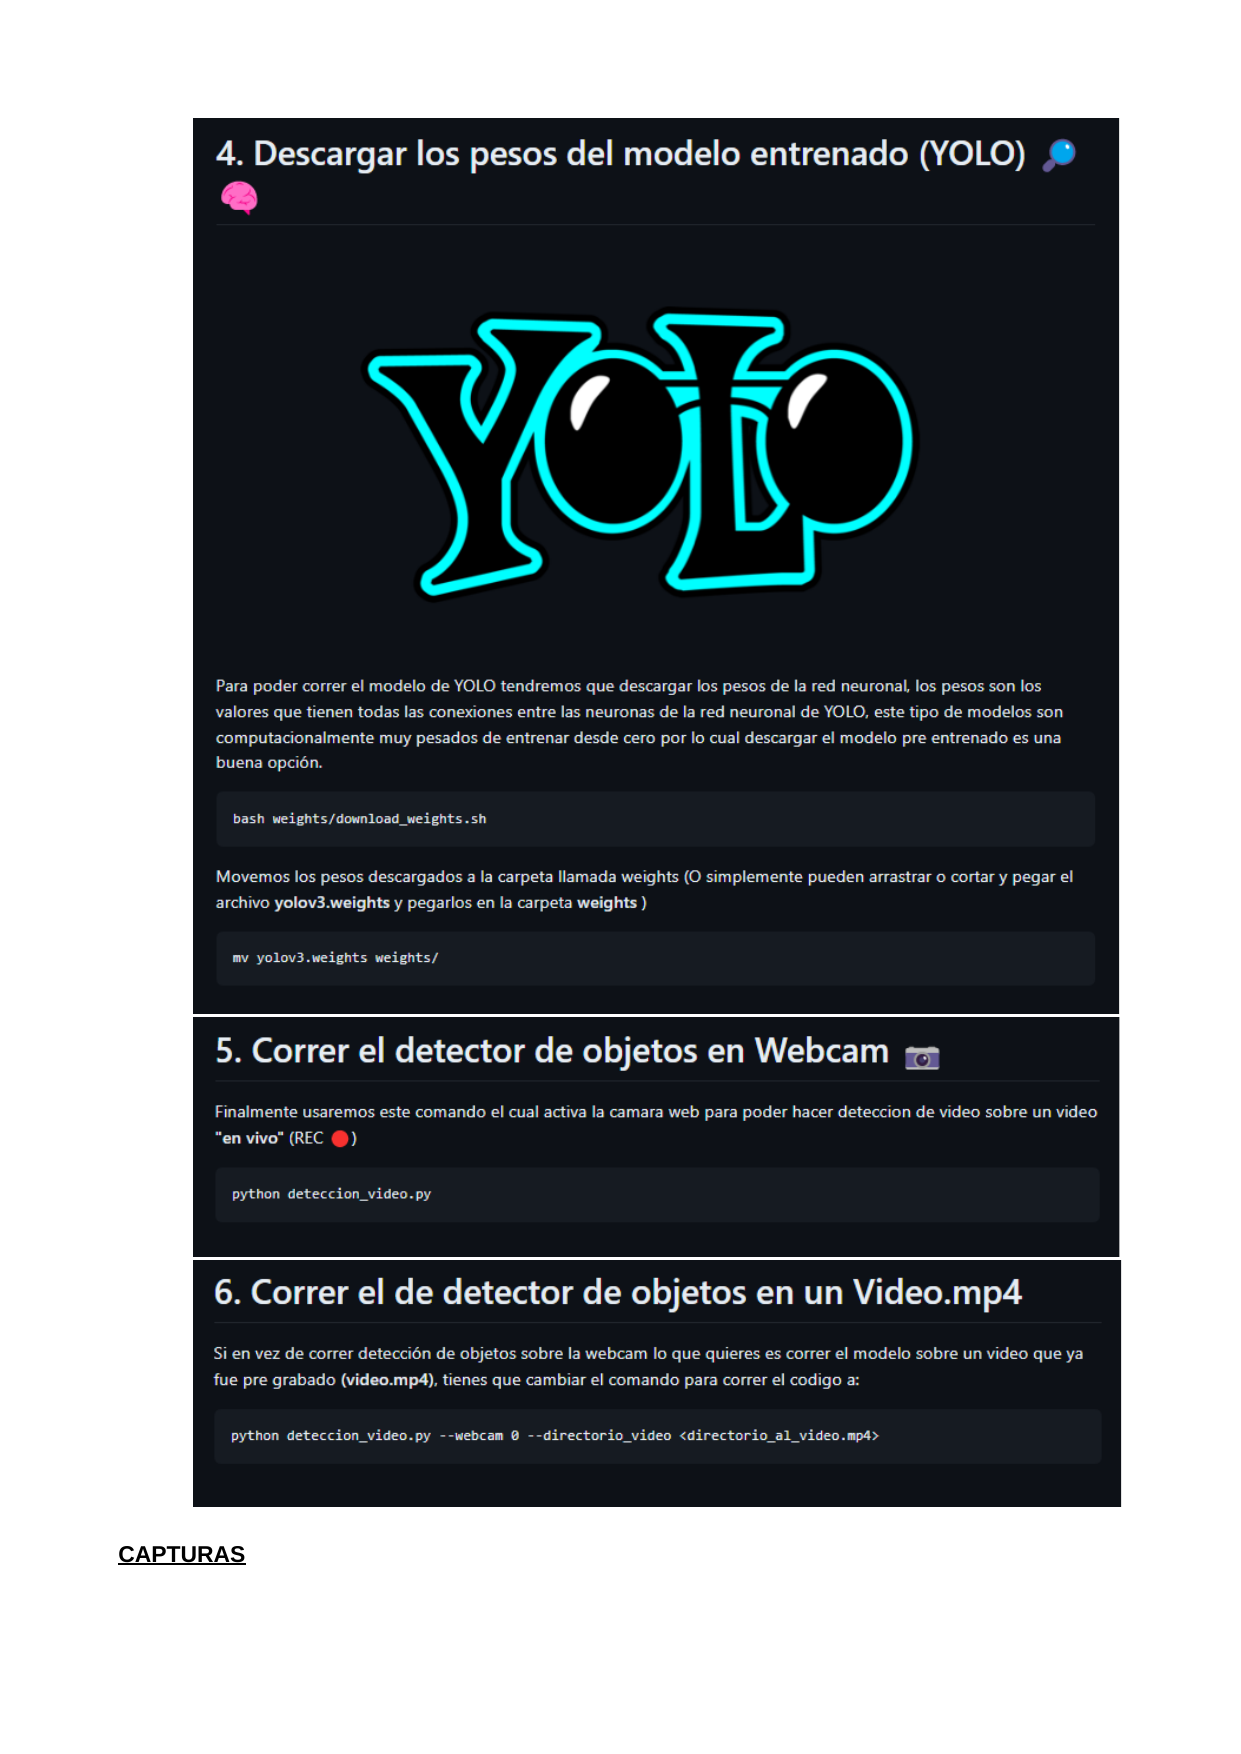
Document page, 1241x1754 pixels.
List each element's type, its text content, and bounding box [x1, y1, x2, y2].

picture [193, 1017, 1120, 1257]
picture [193, 1260, 1122, 1507]
picture [193, 118, 1120, 1014]
text CAPTURAS [118, 1541, 1122, 1567]
